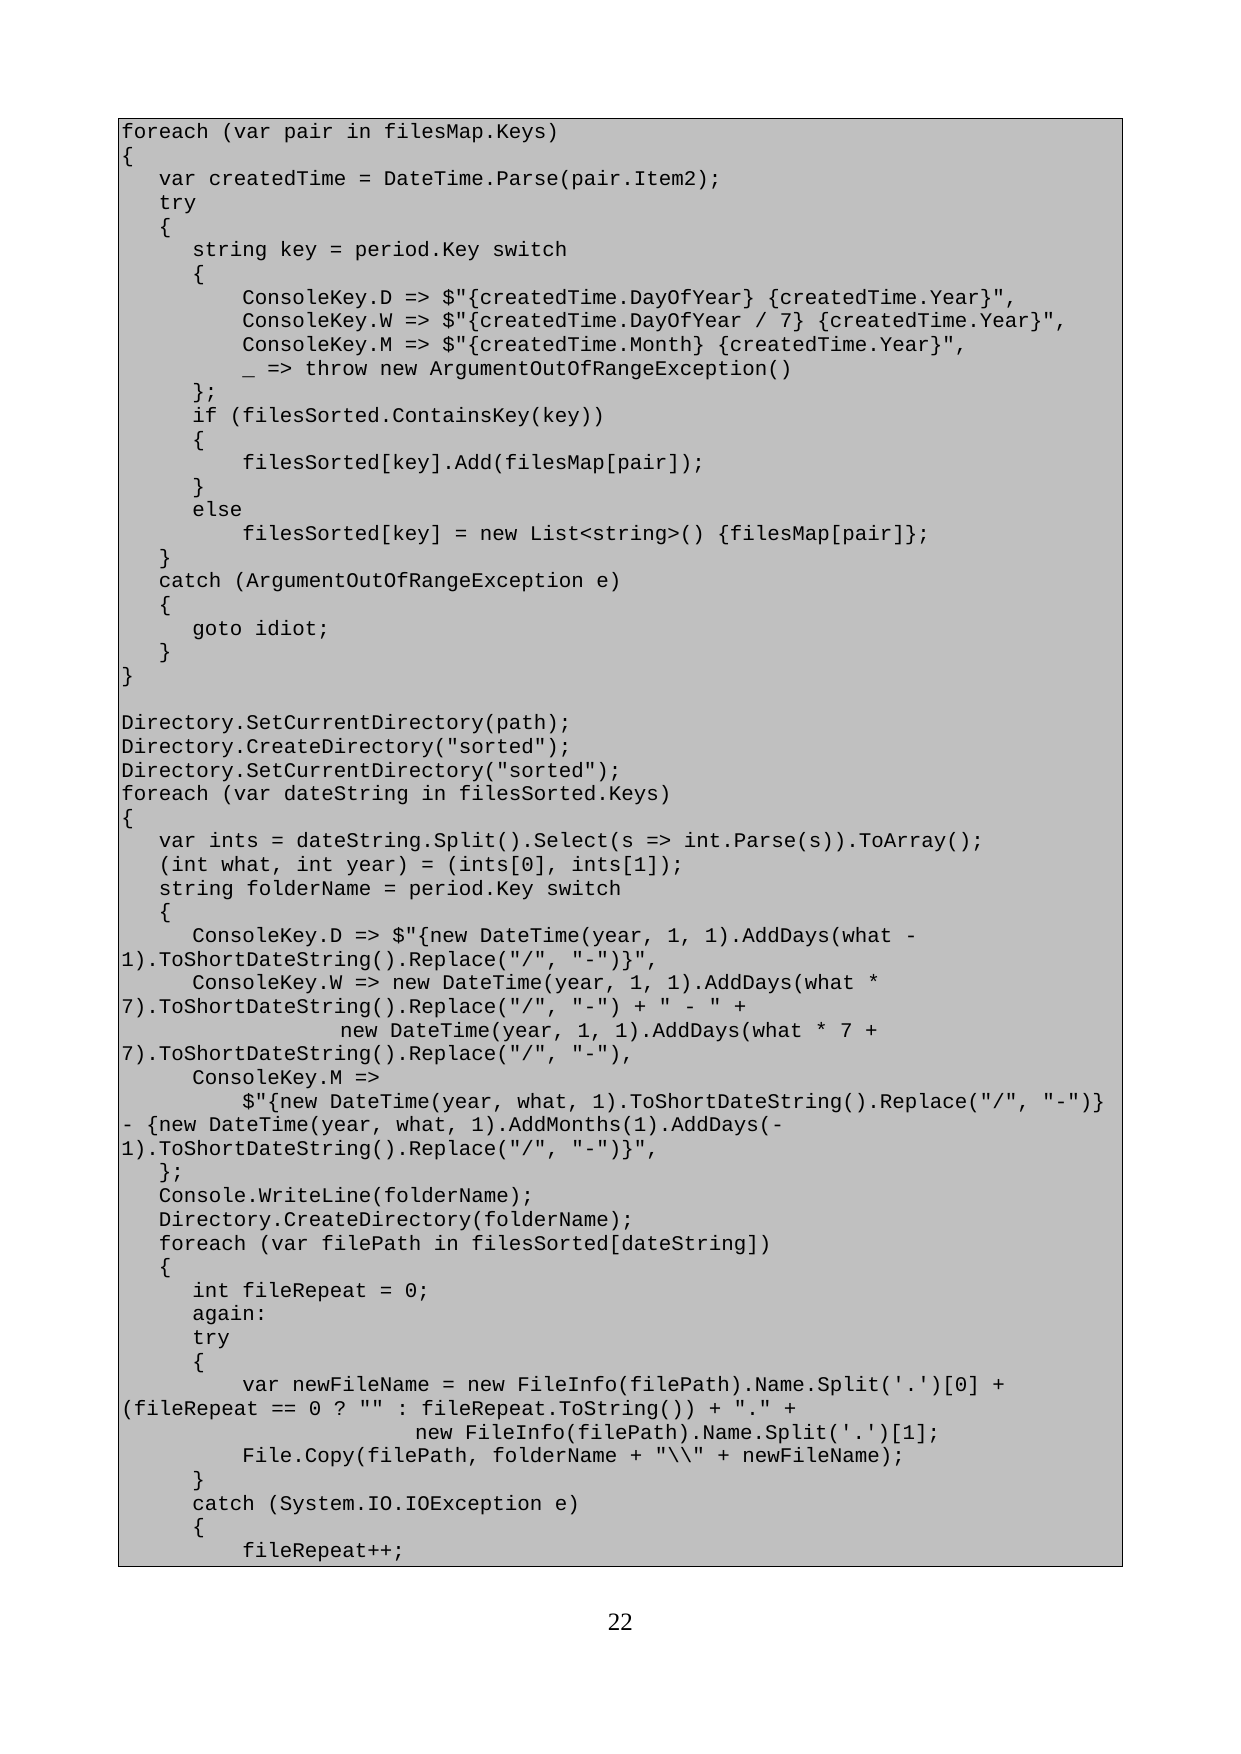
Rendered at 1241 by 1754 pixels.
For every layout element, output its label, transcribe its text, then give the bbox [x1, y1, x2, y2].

text } [119, 544, 1122, 567]
text }; [119, 1158, 1122, 1182]
text { [119, 1253, 1122, 1277]
text } [119, 1466, 1122, 1489]
text ConsoleKey.M => [119, 1064, 1122, 1088]
text ConsoleKey.W => new DateTime(year, 1, 1).AddDays(what * 7).ToShortDateString().Replace("/", "-") + " - " + [119, 969, 1122, 1017]
text foreach (var filePath in filesSorted[dateString]) [119, 1229, 1122, 1253]
text ConsoleKey.D => $"{createdTime.DayOfYear} {createdTime.Year}", [119, 284, 1122, 307]
text if (filesSorted.ContainsKey(key)) [119, 402, 1122, 426]
text catch (System.IO.IOException e) [119, 1489, 1122, 1513]
text Directory.SetCurrentDirectory("sorted"); [119, 757, 1122, 780]
text var createdTime = DateTime.Parse(pair.Item2); [119, 165, 1122, 189]
text { [119, 260, 1122, 284]
text { [119, 1513, 1122, 1537]
text fileRepeat++; [119, 1537, 1122, 1566]
text ConsoleKey.W => $"{createdTime.DayOfYear / 7} {createdTime.Year}", [119, 307, 1122, 331]
text filesSorted[key] = new List<string>() {filesMap[pair]}; [119, 520, 1122, 544]
text filesSorted[key].Add(filesMap[pair]); [119, 449, 1122, 473]
text int fileRepeat = 0; [119, 1277, 1122, 1300]
text try [119, 1324, 1122, 1348]
text { [119, 804, 1122, 827]
text } [119, 638, 1122, 662]
text var newFileName = new FileInfo(filePath).Name.Split('.')[0] + (fileRepeat == 0 ? "" : fileRepeat.ToString()) + "." + [119, 1371, 1122, 1419]
text new FileInfo(filePath).Name.Split('.')[1]; [119, 1419, 1122, 1442]
text { [119, 1348, 1122, 1371]
text Console.WriteLine(folderName); [119, 1182, 1122, 1206]
text Directory.SetCurrentDirectory(path); [119, 709, 1122, 733]
text $"{new DateTime(year, what, 1).ToShortDateString().Replace("/", "-")} - {new DateTime(year, what, 1).AddMonths(1).AddDays(-1).ToShortDateString().Replace("/", "-")}", [119, 1088, 1122, 1158]
text Directory.CreateDirectory(folderName); [119, 1206, 1122, 1229]
text string key = period.Key switch [119, 236, 1122, 260]
text { [119, 591, 1122, 615]
text foreach (var pair in filesMap.Keys) [119, 119, 1122, 142]
text ConsoleKey.M => $"{createdTime.Month} {createdTime.Year}", [119, 331, 1122, 354]
text } [119, 662, 1122, 686]
text } [119, 473, 1122, 496]
text string folderName = period.Key switch [119, 875, 1122, 898]
text { [119, 142, 1122, 165]
text again: [119, 1300, 1122, 1324]
text _ => throw new ArgumentOutOfRangeException() [119, 354, 1122, 378]
text { [119, 898, 1122, 922]
text foreach (var dateString in filesSorted.Keys) [119, 780, 1122, 804]
text { [119, 426, 1122, 449]
text new DateTime(year, 1, 1).AddDays(what * 7 + 7).ToShortDateString().Replace("/", "-"), [119, 1017, 1122, 1064]
text { [119, 213, 1122, 236]
text try [119, 189, 1122, 213]
text File.Copy(filePath, folderName + "\\" + newFileName); [119, 1442, 1122, 1466]
text else [119, 496, 1122, 520]
text catch (ArgumentOutOfRangeException e) [119, 567, 1122, 591]
text var ints = dateString.Split().Select(s => int.Parse(s)).ToArray(); [119, 827, 1122, 851]
text ConsoleKey.D => $"{new DateTime(year, 1, 1).AddDays(what - 1).ToShortDateString().Replace("/", "-")}", [119, 922, 1122, 969]
text goto idiot; [119, 615, 1122, 638]
text (int what, int year) = (ints[0], ints[1]); [119, 851, 1122, 875]
text Directory.CreateDirectory("sorted"); [119, 733, 1122, 757]
text }; [119, 378, 1122, 402]
